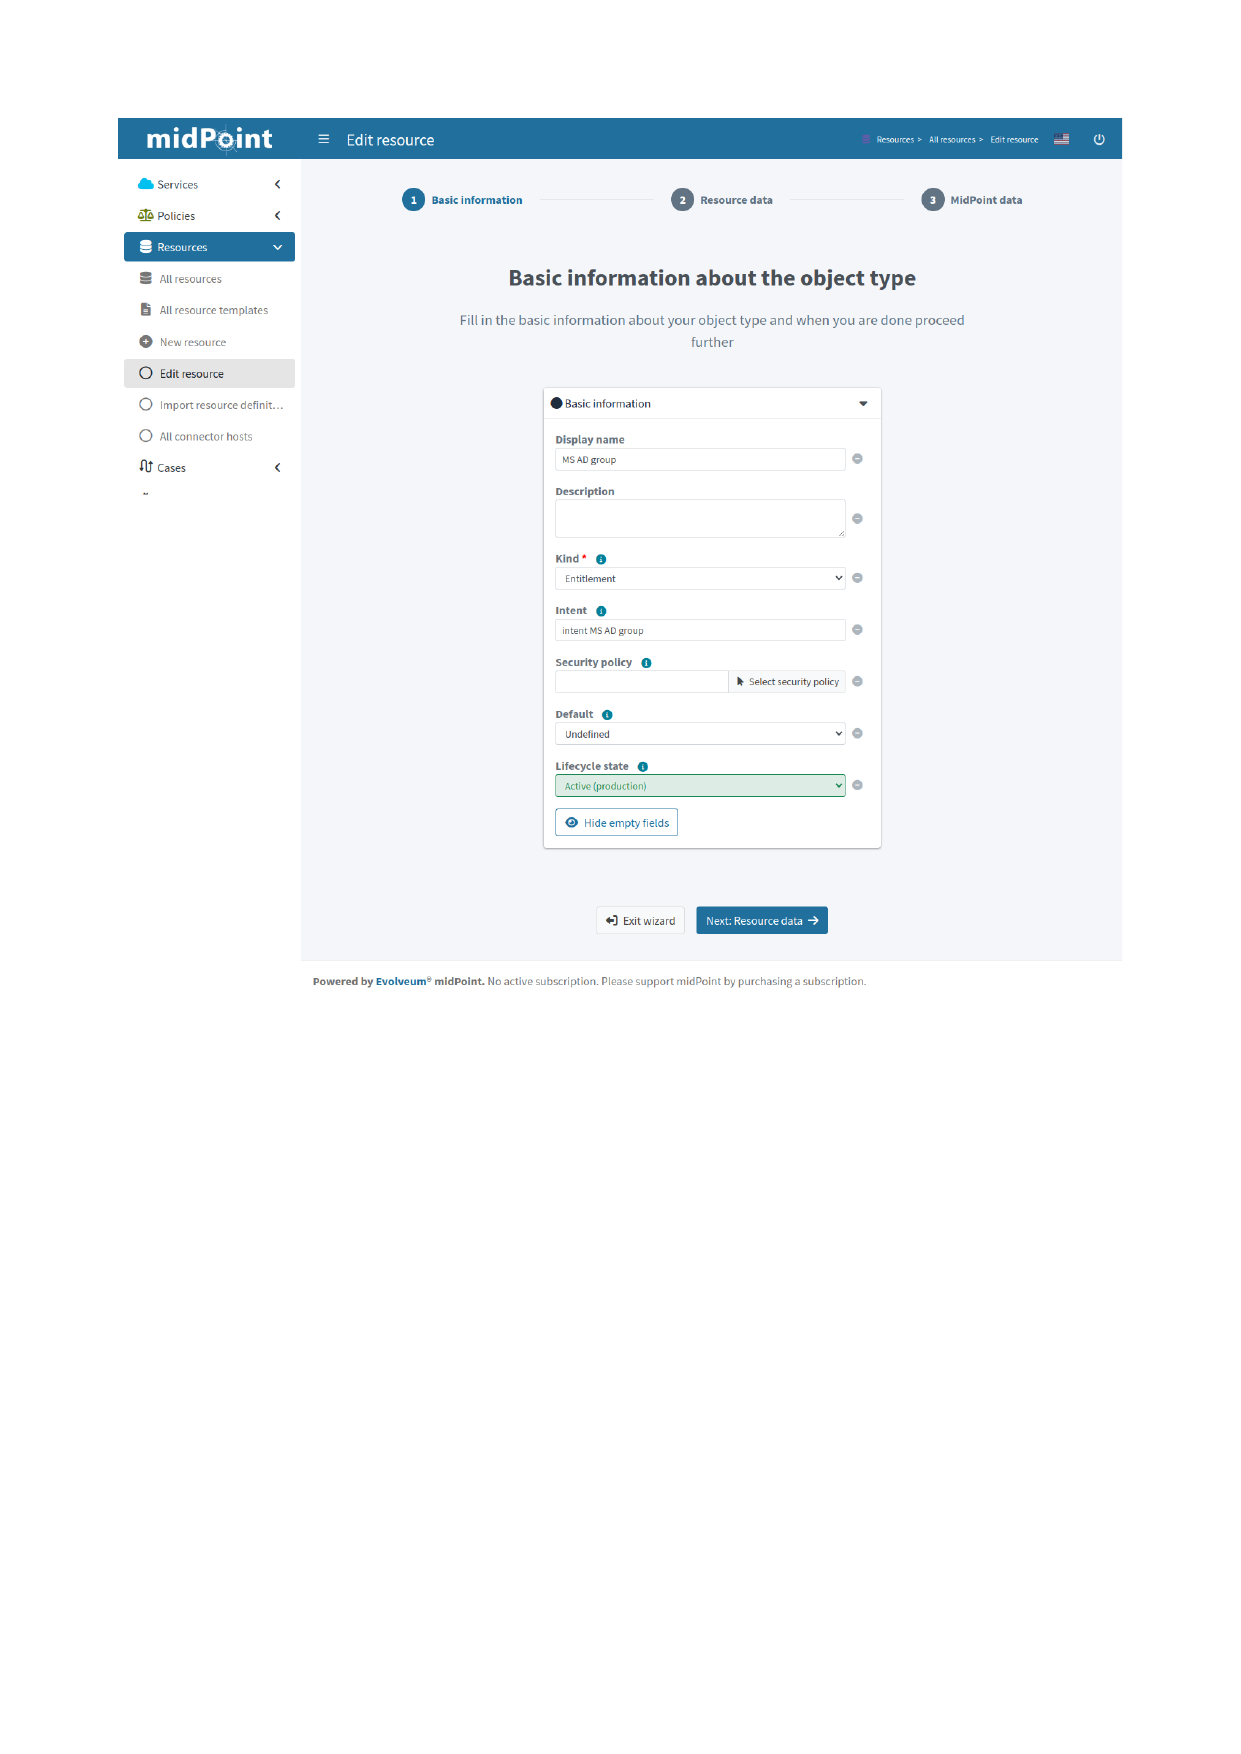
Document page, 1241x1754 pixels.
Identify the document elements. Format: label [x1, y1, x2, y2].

picture [118, 118, 1123, 1001]
